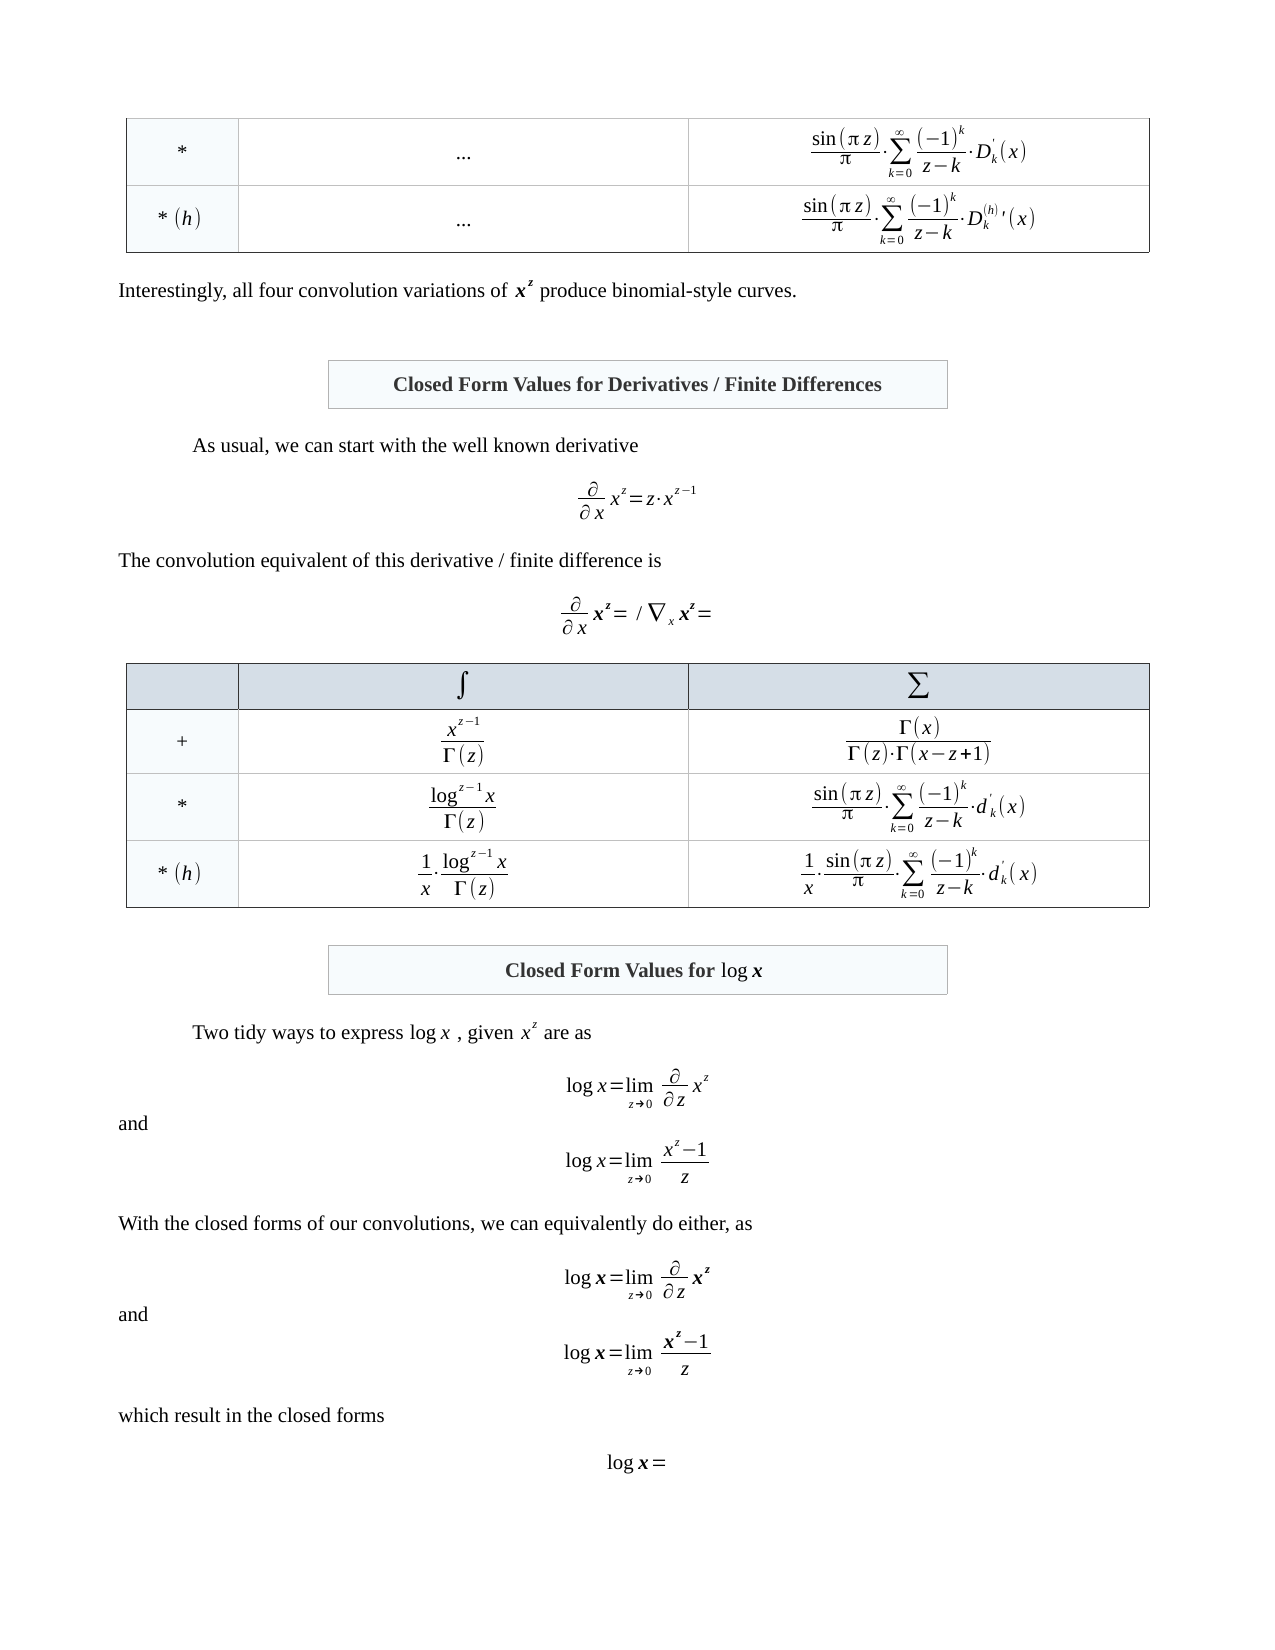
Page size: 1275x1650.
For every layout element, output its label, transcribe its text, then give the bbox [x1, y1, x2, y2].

table_cell [689, 774, 1149, 840]
table_header [689, 664, 1149, 709]
text With the closed forms of our convolutions, we can equivalently do either, as [118, 1211, 1157, 1235]
table_cell [239, 841, 688, 907]
text Closed Form Values for [329, 946, 947, 994]
text The convolution equivalent of this derivative / finite difference is [118, 548, 1157, 572]
table_cell ... [239, 119, 688, 185]
table_cell * [127, 841, 238, 907]
text Two tidy ways to express, givenare as [118, 1018, 1157, 1044]
table_cell * [127, 774, 238, 840]
text which result in the closed forms [118, 1403, 1157, 1427]
table_cell [689, 710, 1149, 773]
text As usual, we can start with the well known derivative [118, 433, 1157, 457]
table_cell [239, 710, 688, 773]
text and [118, 1111, 1157, 1135]
text and [118, 1302, 1157, 1326]
table_cell [689, 119, 1149, 185]
table_cell * [127, 119, 238, 185]
table_header [239, 664, 688, 709]
table_cell * [127, 186, 238, 252]
table_cell + [127, 710, 238, 773]
table_cell ... [239, 186, 688, 252]
table_cell [689, 841, 1149, 907]
text / [118, 596, 1157, 639]
text Closed Form Values for Derivatives / Finite Differences [329, 361, 947, 408]
table_cell [239, 774, 688, 840]
table_header [127, 664, 238, 709]
table_cell [689, 186, 1149, 252]
text Interestingly, all four convolution variations ofproduce binomial-style curves. [118, 276, 1157, 302]
